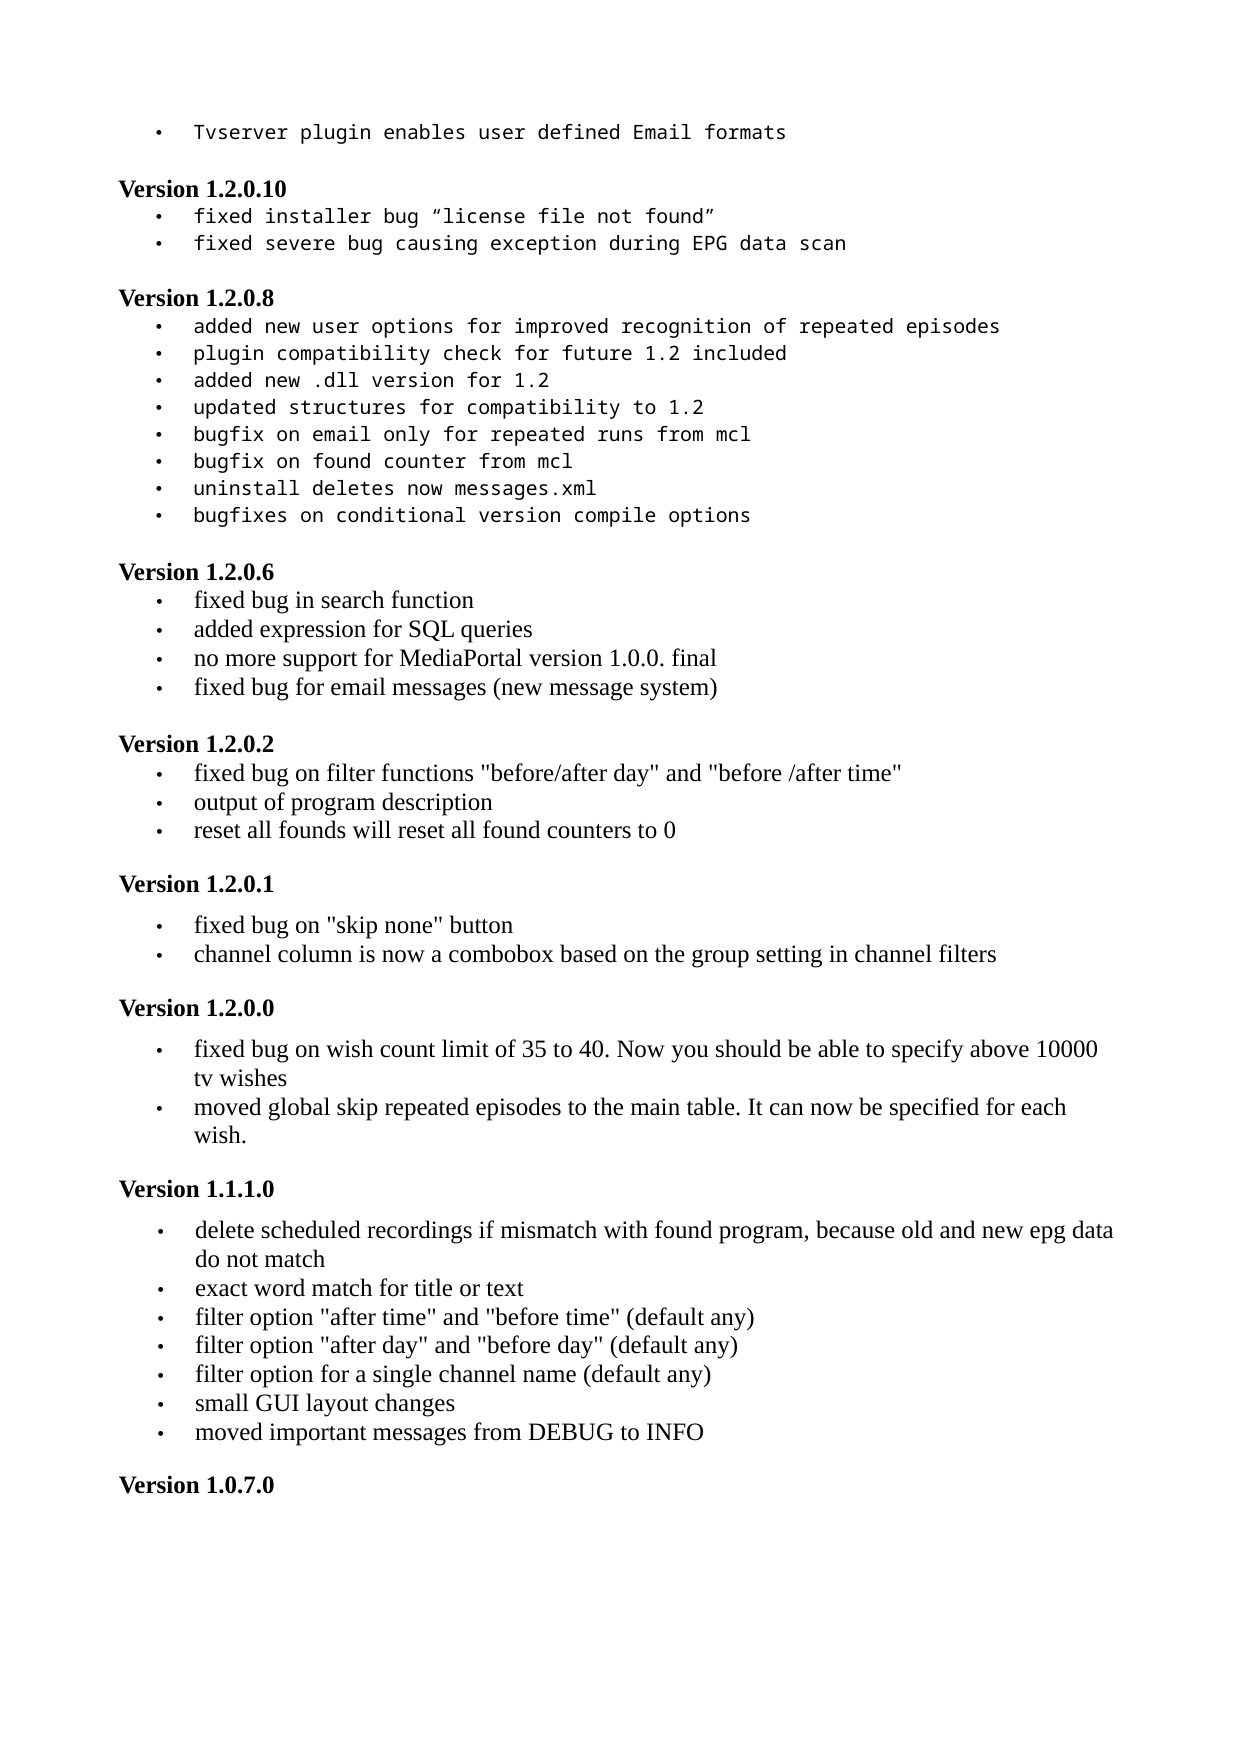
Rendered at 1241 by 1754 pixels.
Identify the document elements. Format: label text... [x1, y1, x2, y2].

list moved important messages from DEBUG to INFO [157, 1417, 1122, 1446]
list filter option "after day" and "before day" (default any) [157, 1331, 1122, 1359]
text Version 1.2.0.8 [118, 283, 1122, 312]
text Version 1.2.0.10 [118, 174, 1122, 203]
list small GUI layout changes [157, 1388, 1122, 1417]
list fixed bug on "skip none" button [156, 911, 1122, 939]
list fixed installer bug “license file not found” [156, 203, 1122, 229]
text Version 1.2.0.2 [118, 729, 1122, 758]
list updated structures for compatibility to 1.2 [156, 393, 1122, 420]
list fixed bug for email messages (new message system) [156, 672, 1122, 701]
list bugfix on found counter from mcl [156, 447, 1122, 474]
list moved global skip repeated episodes to the main table. It can now be specified for each wish. [156, 1092, 1122, 1149]
list reset all founds will reset all found counters to 0 [156, 816, 1122, 844]
list bugfixes on conditional version compile options [156, 501, 1122, 528]
list channel column is now a combobox based on the group setting in channel filters [156, 939, 1122, 968]
list fixed bug on wish count limit of 35 to 40. Now you should be able to specify above 10000 tv wishes [156, 1034, 1122, 1092]
text Version 1.1.1.0 [45, 1174, 1119, 1203]
list filter option "after time" and "before time" (default any) [157, 1302, 1122, 1331]
list uninstall deletes now messages.xml [156, 474, 1122, 501]
list added new user options for improved recognition of repeated episodes [156, 312, 1122, 339]
text Version 1.2.0.6 [118, 557, 1122, 586]
list bugfix on email only for repeated runs from mcl [156, 420, 1122, 447]
list exact word match for title or text [157, 1273, 1122, 1302]
text Version 1.0.7.0 [45, 1471, 1119, 1499]
list filter option for a single channel name (default any) [157, 1359, 1122, 1388]
list fixed bug in search function [156, 586, 1122, 614]
list output of program description [156, 787, 1122, 816]
list added expression for SQL queries [156, 614, 1122, 643]
text Version 1.2.0.0 [45, 993, 1119, 1022]
list no more support for MediaPortal version 1.0.0. final [156, 643, 1122, 672]
list plugin compatibility check for future 1.2 included [156, 339, 1122, 366]
list fixed severe bug causing exception during EPG data scan [156, 229, 1122, 257]
list delete scheduled recordings if mismatch with found program, because old and new epg data do not match [157, 1216, 1122, 1273]
list Tvserver plugin enables user defined Email formats [156, 118, 1122, 145]
text Version 1.2.0.1 [45, 869, 1119, 898]
list added new .dll version for 1.2 [156, 366, 1122, 393]
list fixed bug on filter functions "before/after day" and "before /after time" [156, 758, 1122, 787]
